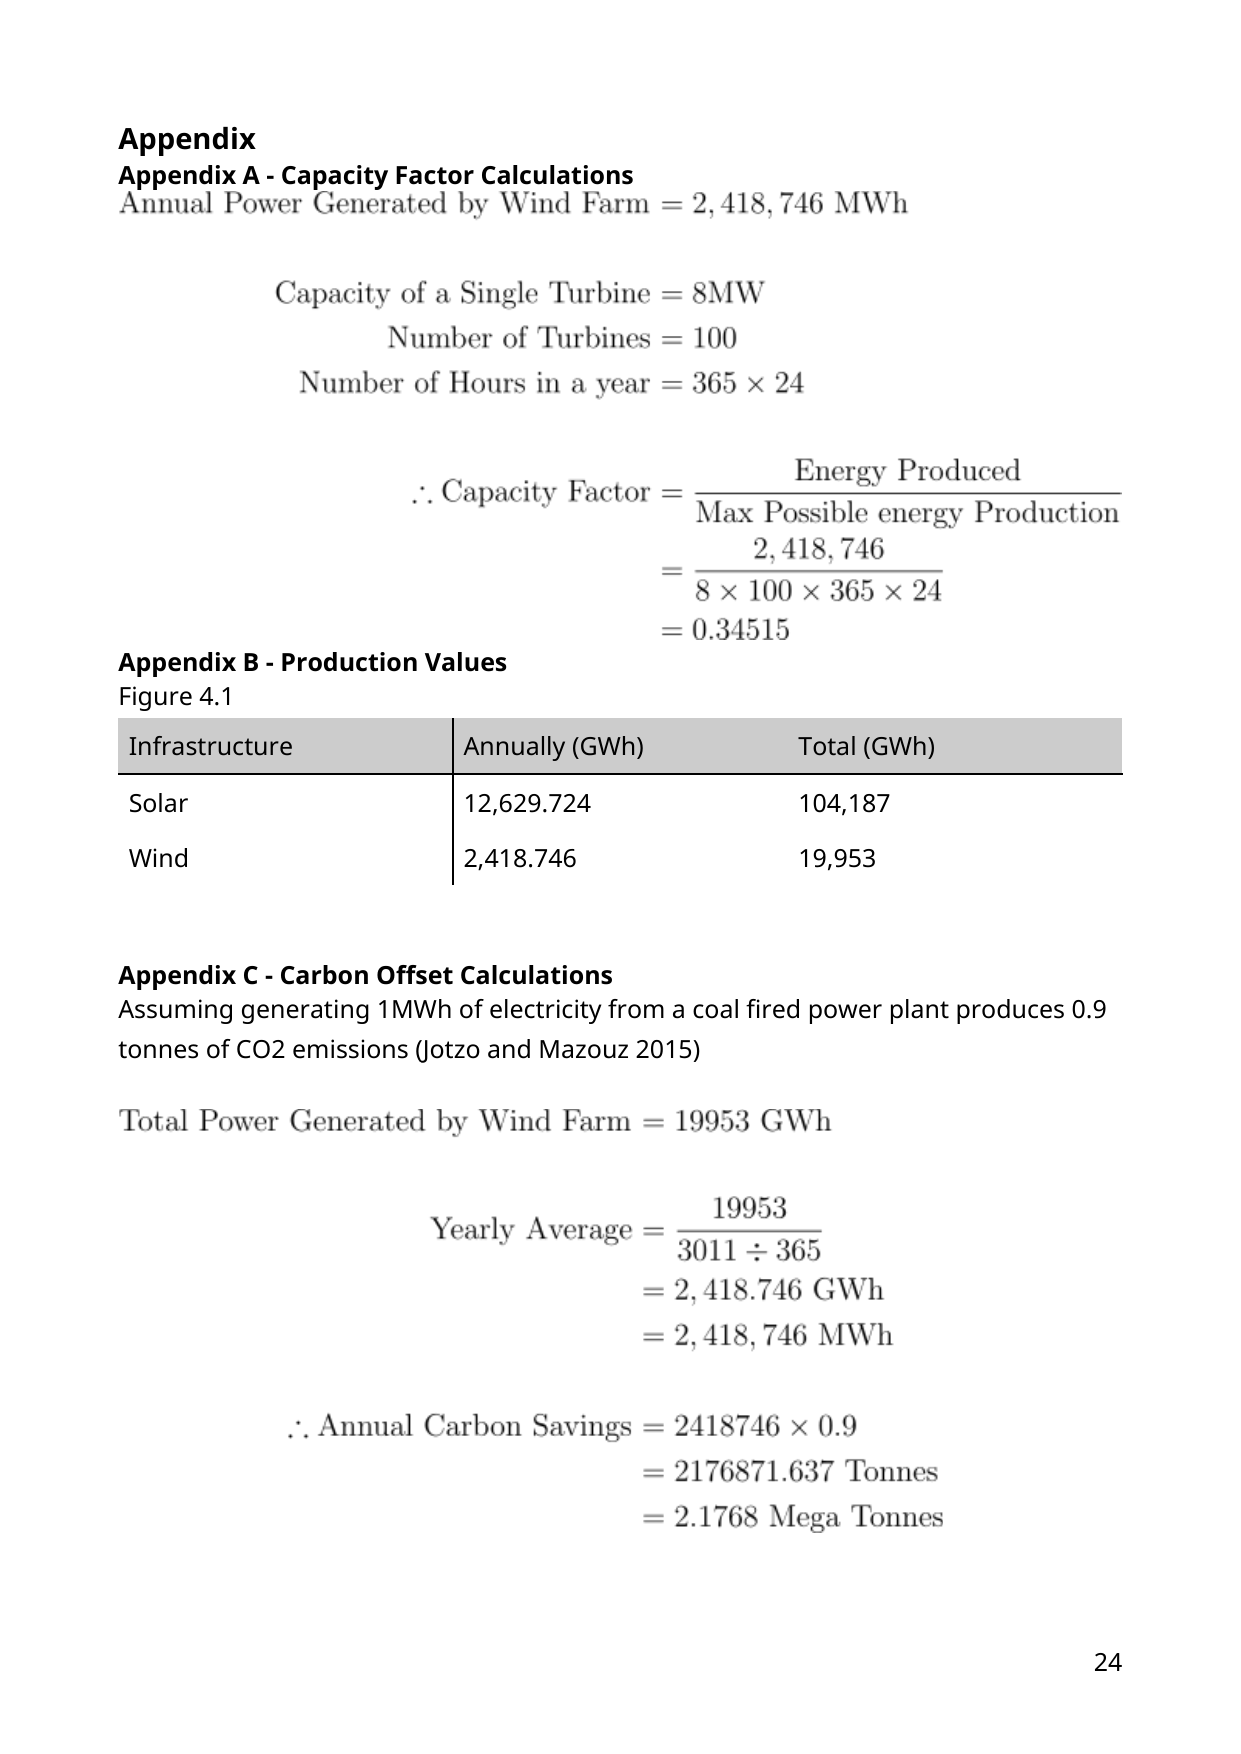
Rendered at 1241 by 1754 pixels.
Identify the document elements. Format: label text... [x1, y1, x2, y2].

table_cell Wind [118, 830, 452, 885]
table_header Infrastructure [118, 718, 452, 773]
text Figure 4.1 [118, 679, 1122, 713]
subtitle Appendix B - Production Values [118, 645, 1122, 679]
picture [118, 1109, 943, 1533]
table_cell 104,187 [788, 775, 1122, 830]
subtitle Appendix C - Carbon Offset Calculations [118, 958, 1122, 992]
table_cell Solar [118, 775, 452, 830]
table_header Annually (GWh) [454, 718, 788, 773]
table_cell 19,953 [788, 830, 1122, 885]
text Assuming generating 1MWh of electricity from a coal fired power plant produces 0.9 tonnes of CO2 emissions (Jotzo and Mazouz 2015) [118, 992, 1122, 1065]
table_header Total (GWh) [788, 718, 1122, 773]
table_cell 12,629.724 [454, 775, 788, 830]
subtitle Appendix A - Capacity Factor Calculations [118, 158, 1122, 191]
subtitle Appendix [118, 118, 1122, 158]
picture [118, 191, 1122, 640]
table_cell 2,418.746 [454, 830, 788, 885]
